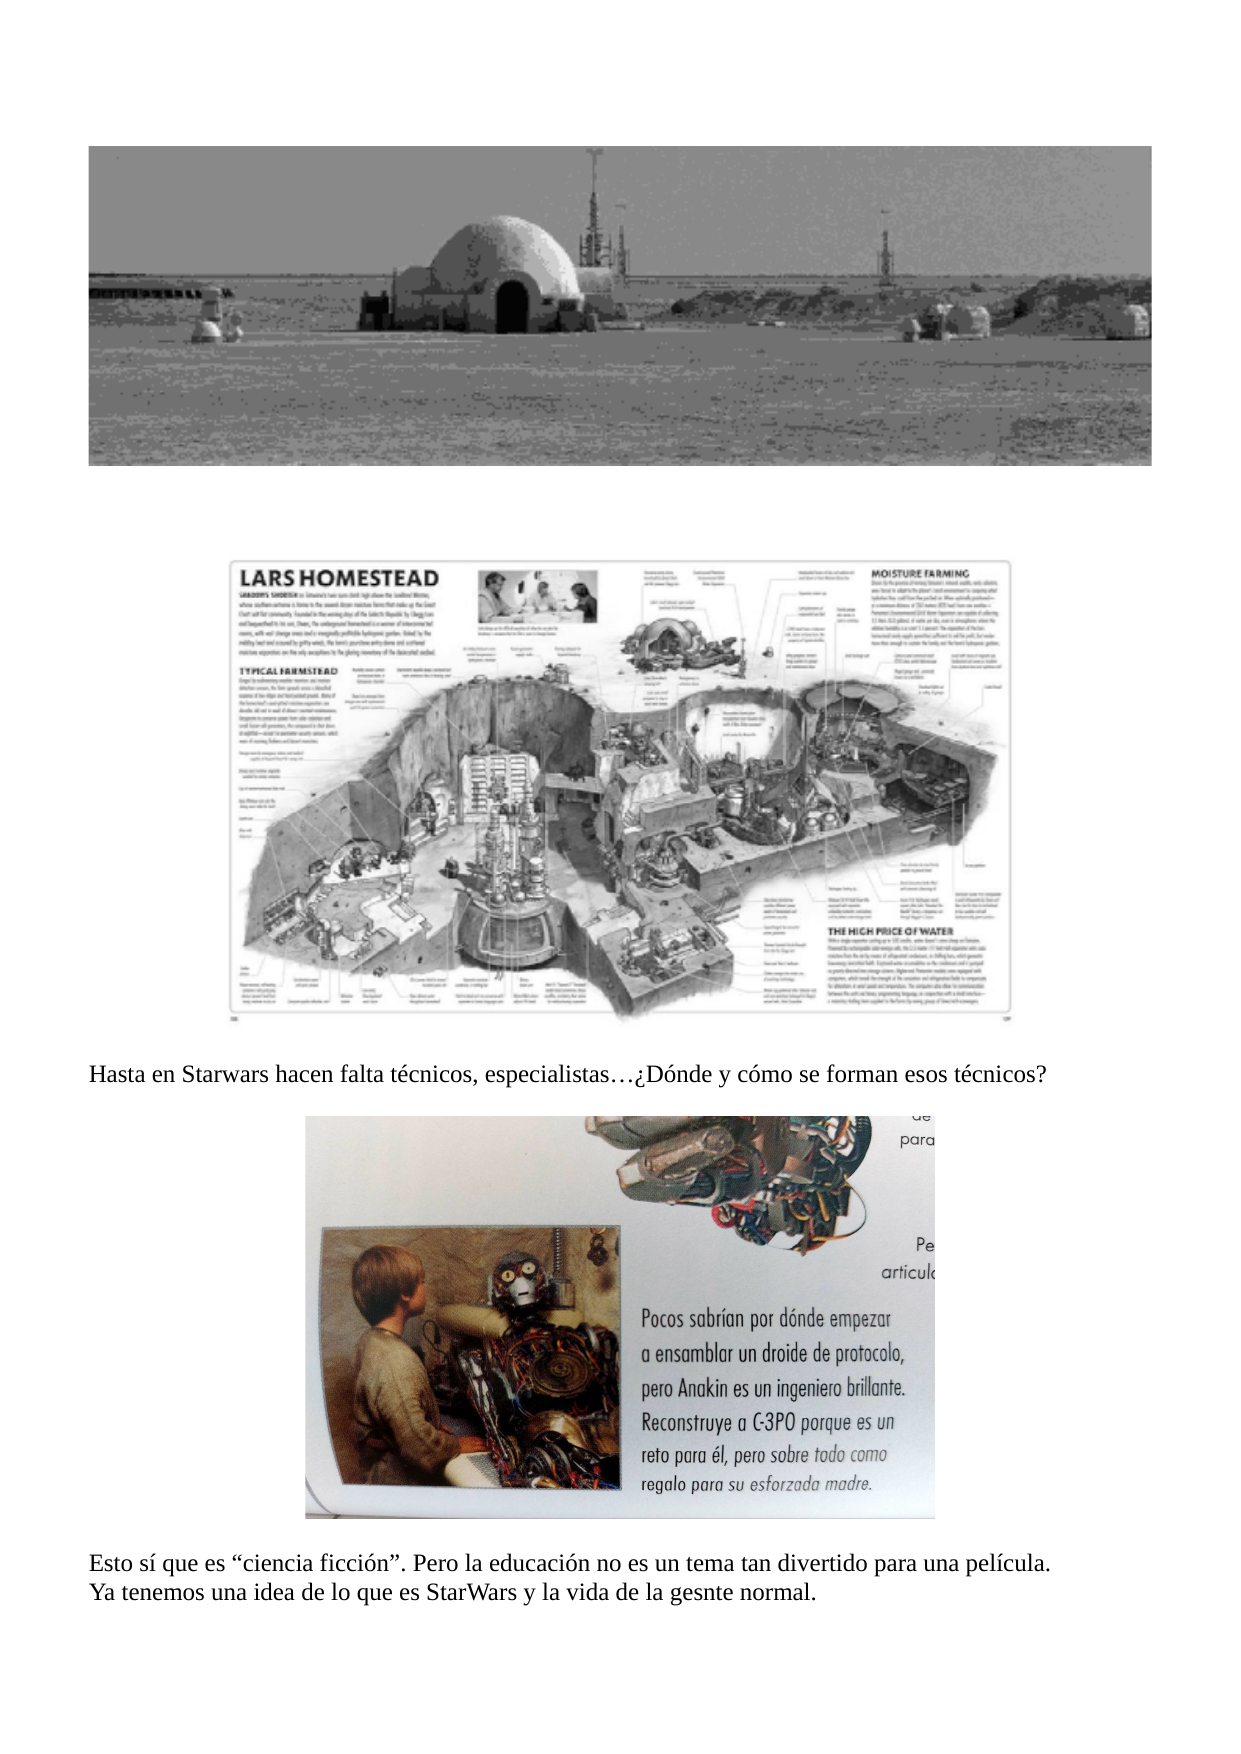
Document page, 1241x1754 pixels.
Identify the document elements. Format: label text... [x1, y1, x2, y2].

text Hasta en Starwars hacen falta técnicos, especialistas…¿Dónde y cómo se forman esos técnicos? [88, 1059, 1152, 1088]
text Ya tenemos una idea de lo que es StarWars y la vida de la gesnte normal. [88, 1577, 1152, 1605]
picture [220, 552, 1021, 1031]
text Esto sí que es “ciencia ficción”. Pero la educación no es un tema tan divertido para una película. [88, 1548, 1152, 1577]
picture [305, 1116, 935, 1519]
picture [88, 146, 1152, 466]
